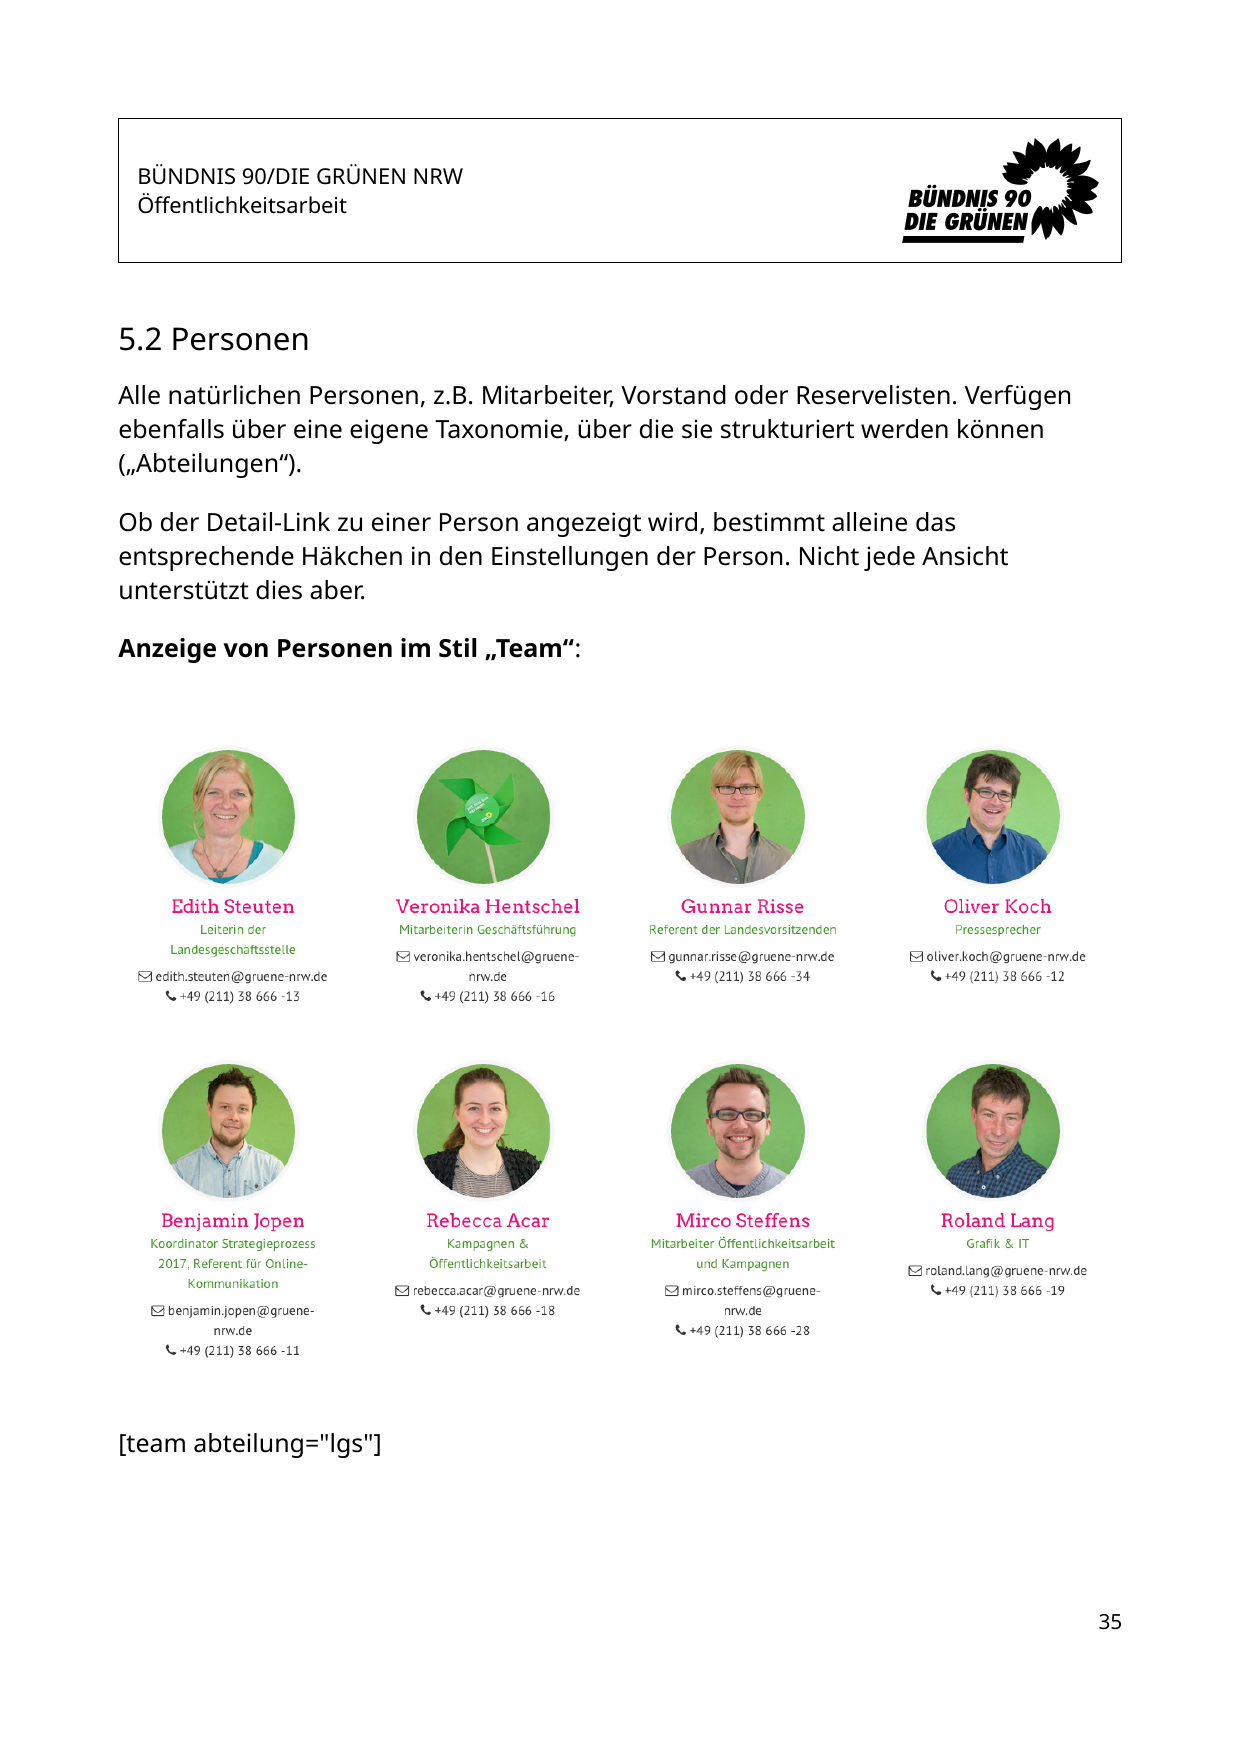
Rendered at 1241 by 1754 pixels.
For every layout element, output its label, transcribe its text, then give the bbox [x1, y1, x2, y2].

text [team abteilung="lgs"] [118, 1426, 1122, 1460]
subtitle 5.2 Personen [118, 317, 1122, 359]
text Ob der Detail-Link zu einer Person angezeigt wird, bestimmt alleine das entsprechende Häkchen in den Einstellungen der Person. Nicht jede Ansicht unterstützt dies aber. [118, 504, 1122, 606]
picture [118, 712, 1122, 1368]
picture [902, 138, 1099, 243]
text Anzeige von Personen im Stil „Team“: [118, 631, 1122, 665]
text Alle natürlichen Personen, z.B. Mitarbeiter, Vorstand oder Reservelisten. Verfügen ebenfalls über eine eigene Taxonomie, über die sie strukturiert werden können („Abteilungen“). [118, 378, 1122, 480]
